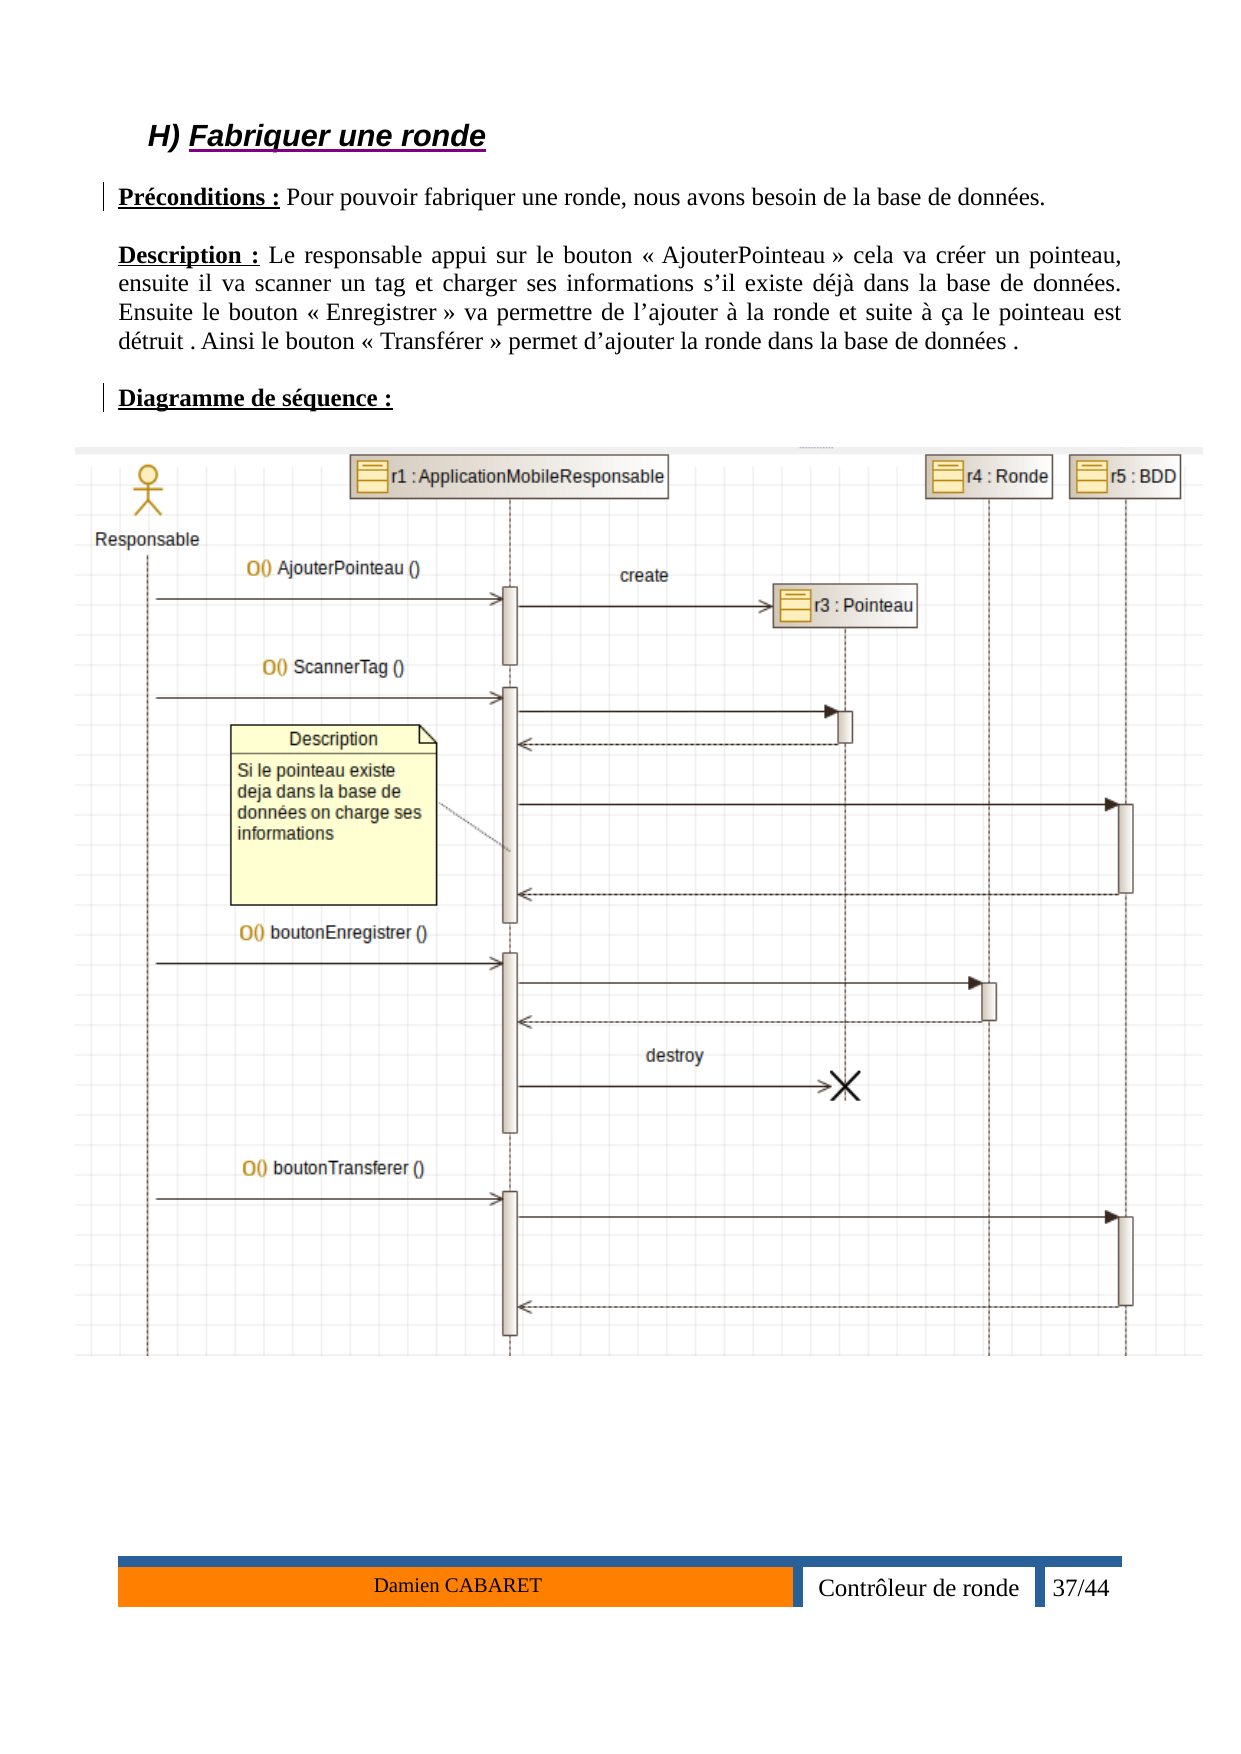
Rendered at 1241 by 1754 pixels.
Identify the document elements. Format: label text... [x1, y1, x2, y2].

text Préconditions : Pour pouvoir fabriquer une ronde, nous avons besoin de la base de données. [118, 182, 1122, 211]
text Description : Le responsable appui sur le bouton « AjouterPointeau » cela va créer un pointeau, ensuite il va scanner un tag et charger ses informations s’il existe déjà dans la base de données. Ensuite le bouton « Enregistrer » va permettre de l’ajouter à la ronde et suite à ça le pointeau est détruit . Ainsi le bouton « Transférer » permet d’ajouter la ronde dans la base de données . [118, 240, 1122, 355]
text Diagramme de séquence : [118, 383, 1122, 412]
picture [75, 447, 1203, 1356]
subtitle Fabriquer une ronde [118, 118, 1122, 153]
